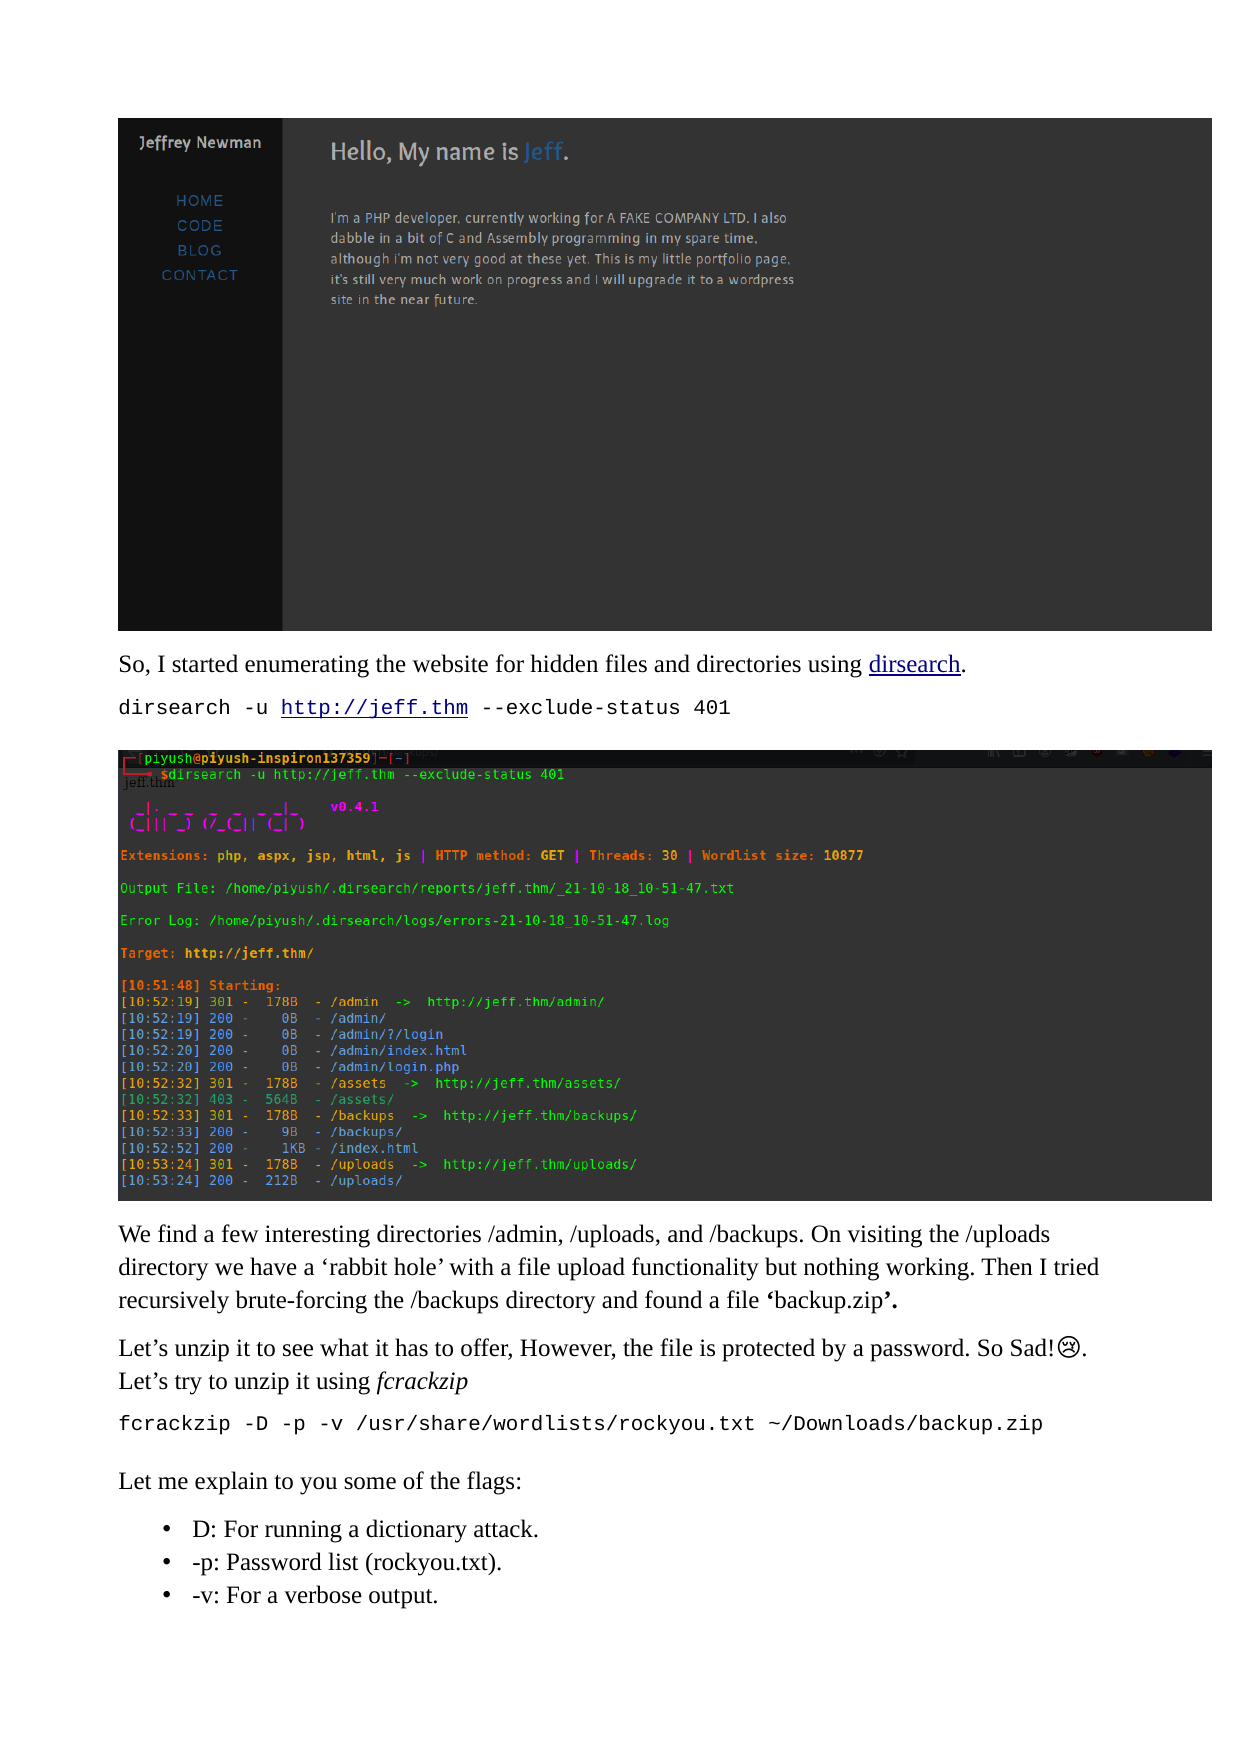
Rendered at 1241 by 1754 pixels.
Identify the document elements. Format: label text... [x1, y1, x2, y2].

text dirsearch -u http://jeff.thm --exclude-status 401 [118, 697, 1122, 721]
text Let’s unzip it to see what it has to offer, However, the file is protected by a password. So Sad!😢. Let’s try to unzip it using fcrackzip [118, 1333, 1122, 1394]
text Let me explain to you some of the flags: [118, 1466, 1122, 1495]
list -p: Password list (rockyou.txt). [162, 1547, 1122, 1576]
text We find a few interesting directories /admin, /uploads, and /backups. On visiting the /uploads directory we have a ‘rabbit hole’ with a file upload functionality but nothing working. Then I tried recursively brute-forcing the /backups directory and found a file ‘backup.zip’. [118, 1219, 1122, 1314]
picture [118, 118, 1212, 631]
picture [118, 750, 1212, 1201]
list D: For running a dictionary attack. [162, 1514, 1122, 1543]
list -v: For a verbose output. [162, 1580, 1122, 1609]
text fcrackzip -D -p -v /usr/share/wordlists/rockyou.txt ~/Downloads/backup.zip [118, 1413, 1122, 1437]
text So, I started enumerating the website for hidden files and directories using dirsearch. [118, 649, 1122, 678]
